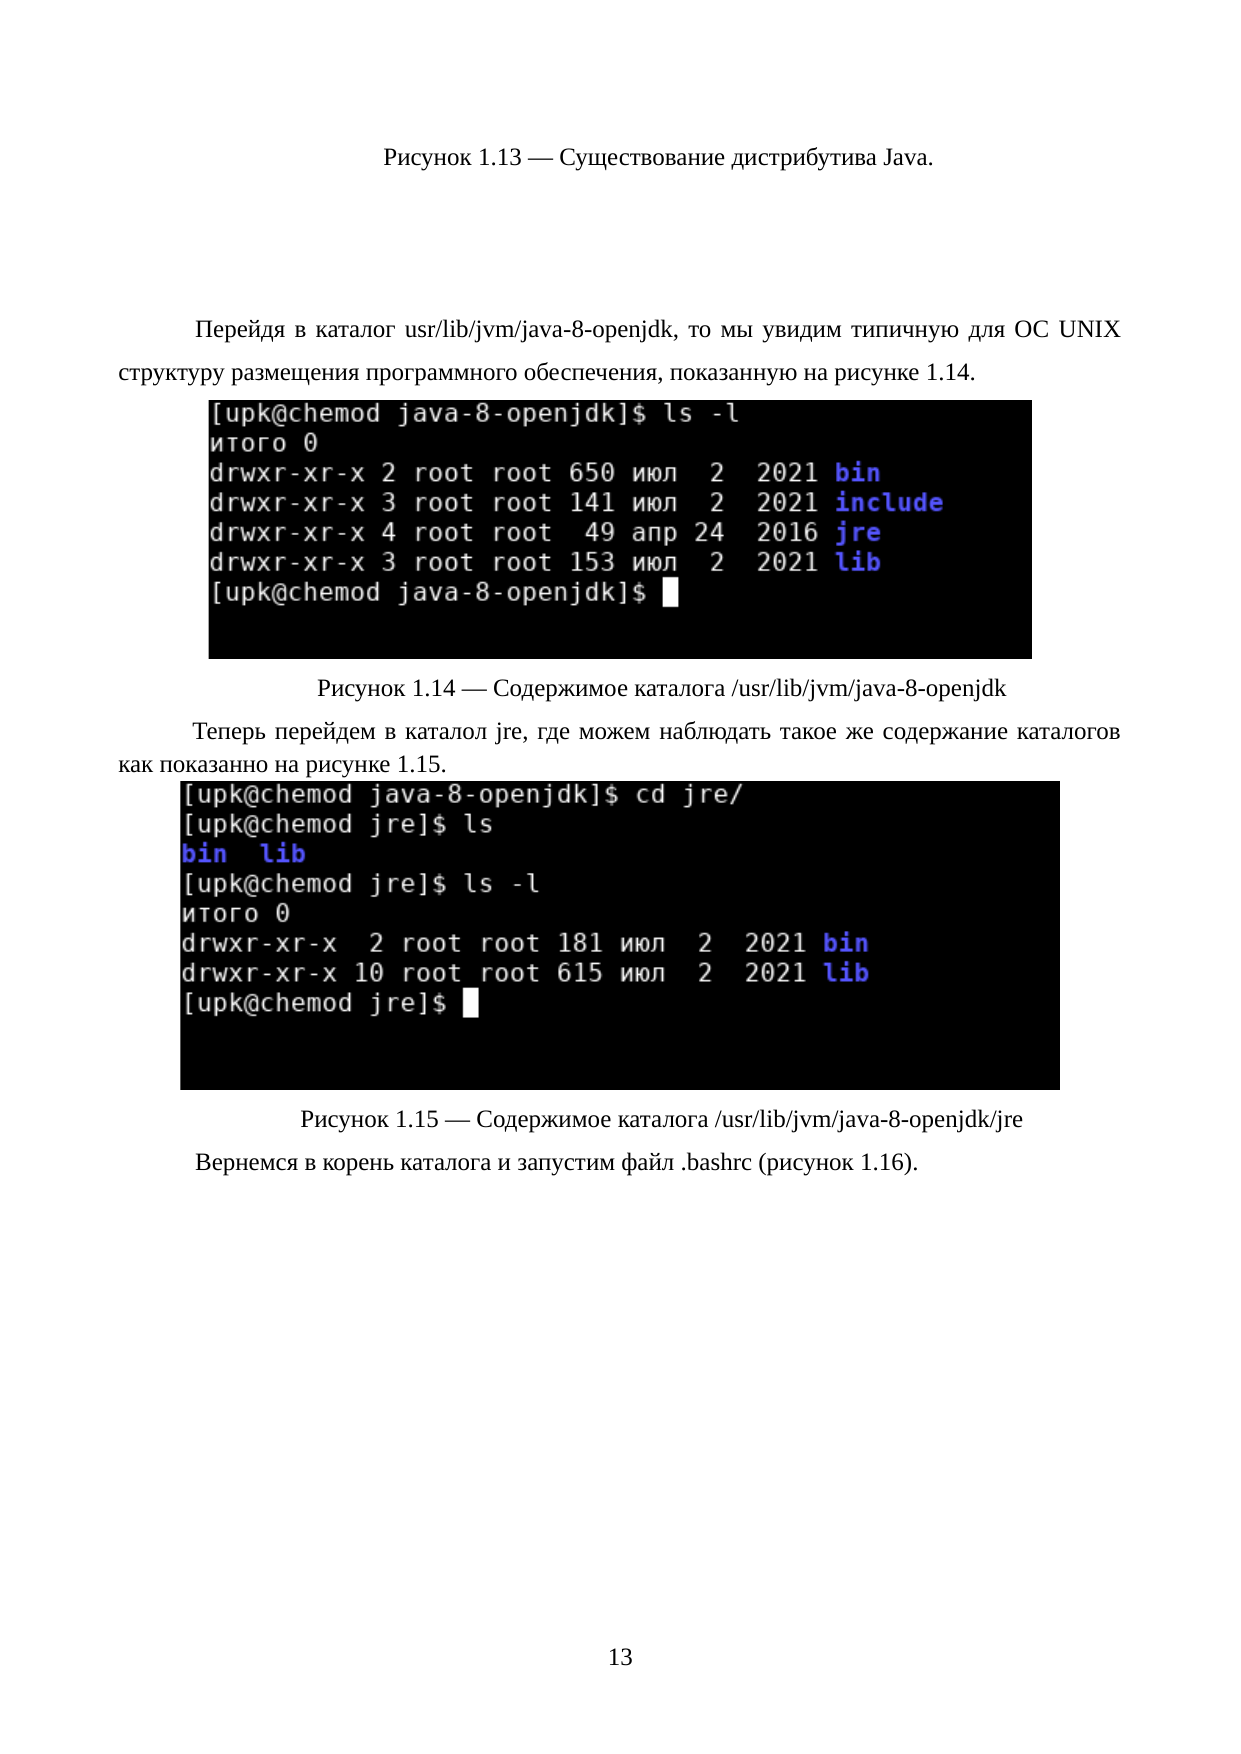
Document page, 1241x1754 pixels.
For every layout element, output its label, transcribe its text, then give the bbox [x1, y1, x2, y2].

text Перейдя в каталог usr/lib/jvm/java-8-openjdk, то мы увидим типичную для ОС UNIX структуру размещения программного обеспечения, показанную на рисунке 1.14. [118, 314, 1122, 386]
picture [208, 400, 1032, 659]
text Вернемся в корень каталога и запустим файл .bashrc (рисунок 1.16). [118, 1147, 1122, 1176]
text Рисунок 1.13 — Существование дистрибутива Java. [118, 142, 1122, 171]
text Теперь перейдем в каталол jre, где можем наблюдать такое же содержание каталогов как показанно на рисунке 1.15. [118, 716, 1122, 778]
text Рисунок 1.14 — Содержимое каталога /usr/lib/jvm/java-8-openjdk [118, 401, 1122, 701]
picture [180, 781, 1060, 1090]
text Рисунок 1.15 — Содержимое каталога /usr/lib/jvm/java-8-openjdk/jre [118, 782, 1122, 1133]
